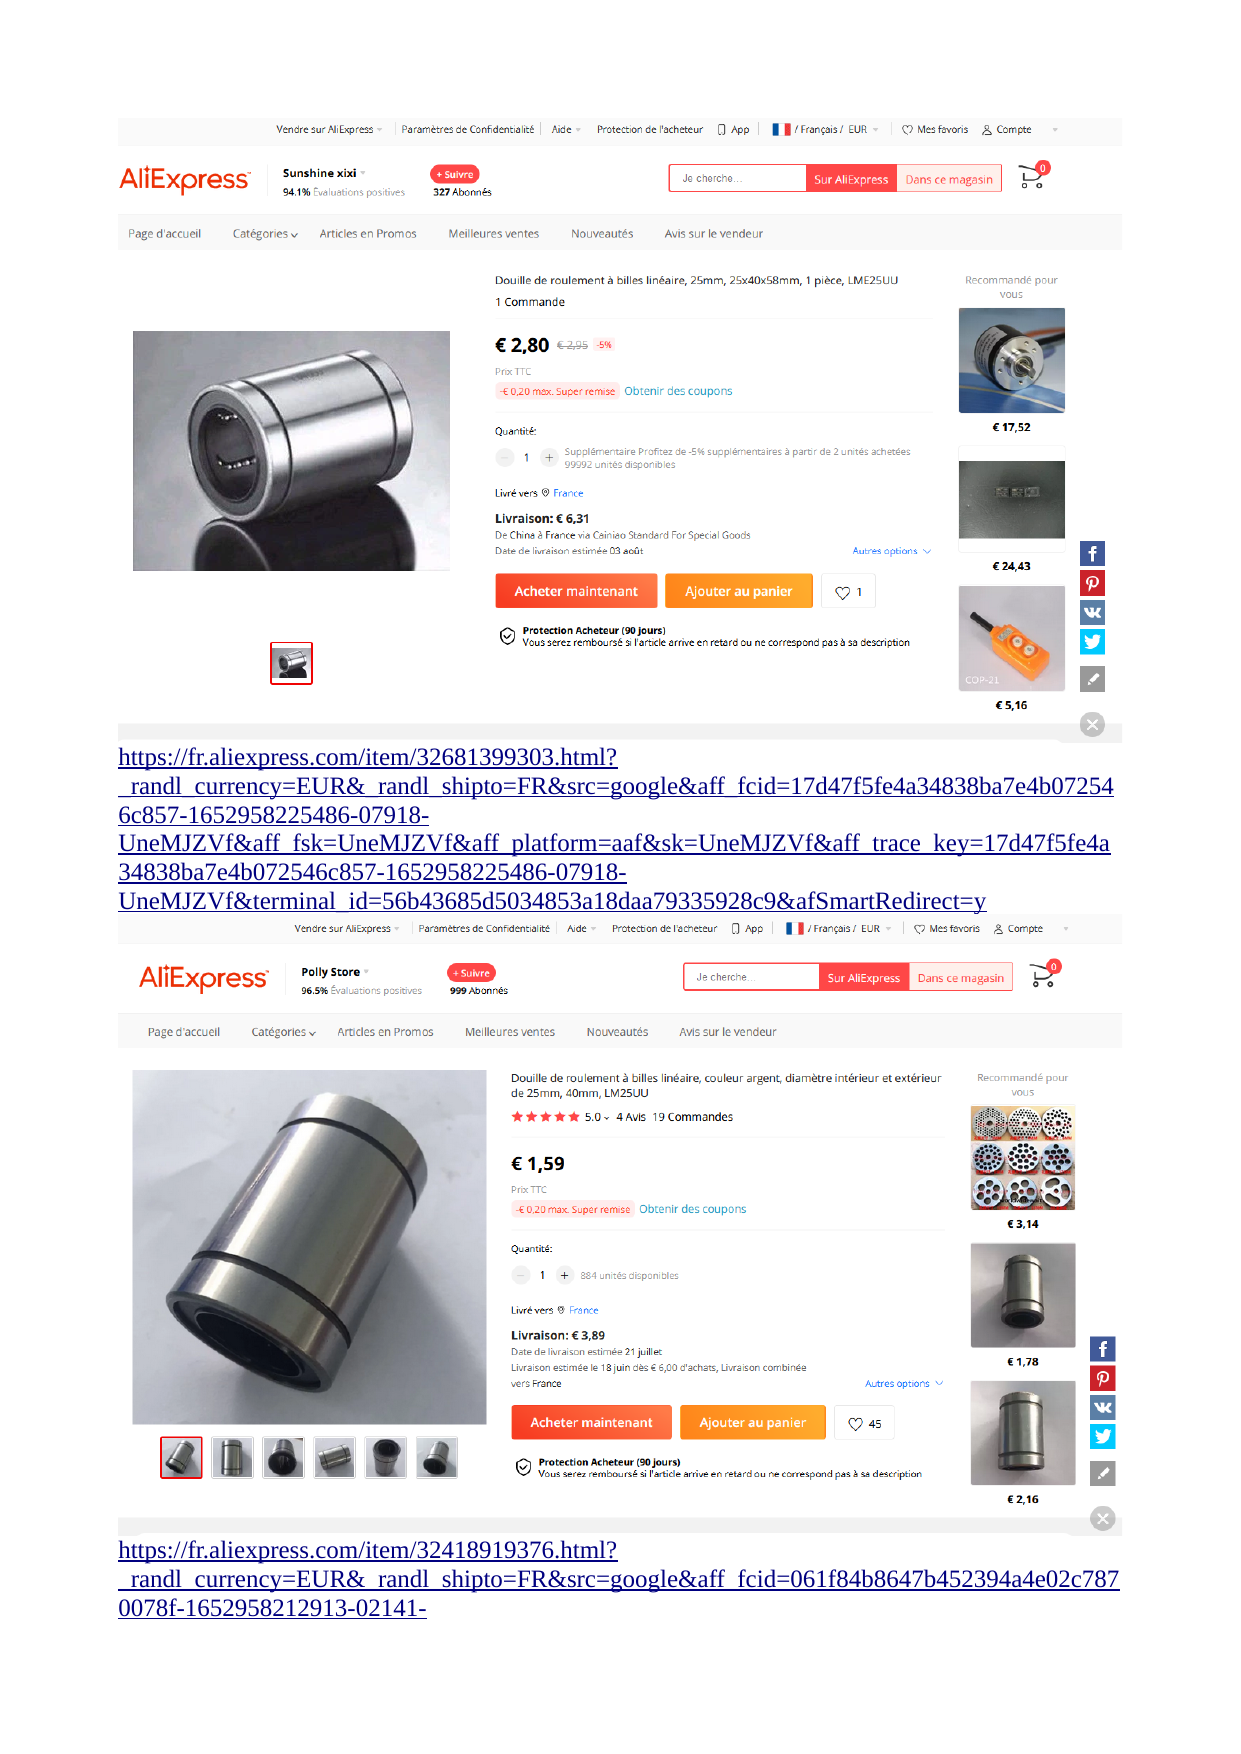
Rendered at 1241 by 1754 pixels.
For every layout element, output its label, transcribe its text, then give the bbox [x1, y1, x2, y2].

text https://fr.aliexpress.com/item/32418919376.html?_randl_currency=EUR&_randl_shipto=FR&src=google&aff_fcid=061f84b8647b452394a4e02c7870078f-1652958212913-02141- [118, 1536, 1122, 1622]
picture [118, 914, 1123, 1536]
picture [118, 118, 1123, 743]
text https://fr.aliexpress.com/item/32681399303.html?_randl_currency=EUR&_randl_shipto=FR&src=google&aff_fcid=17d47f5fe4a34838ba7e4b072546c857-1652958225486-07918-UneMJZVf&aff_fsk=UneMJZVf&aff_platform=aaf&sk=UneMJZVf&aff_trace_key=17d47f5fe4a34838ba7e4b072546c857-1652958225486-07918-UneMJZVf&terminal_id=56b43685d5034853a18daa79335928c9&afSmartRedirect=y [118, 743, 1122, 914]
